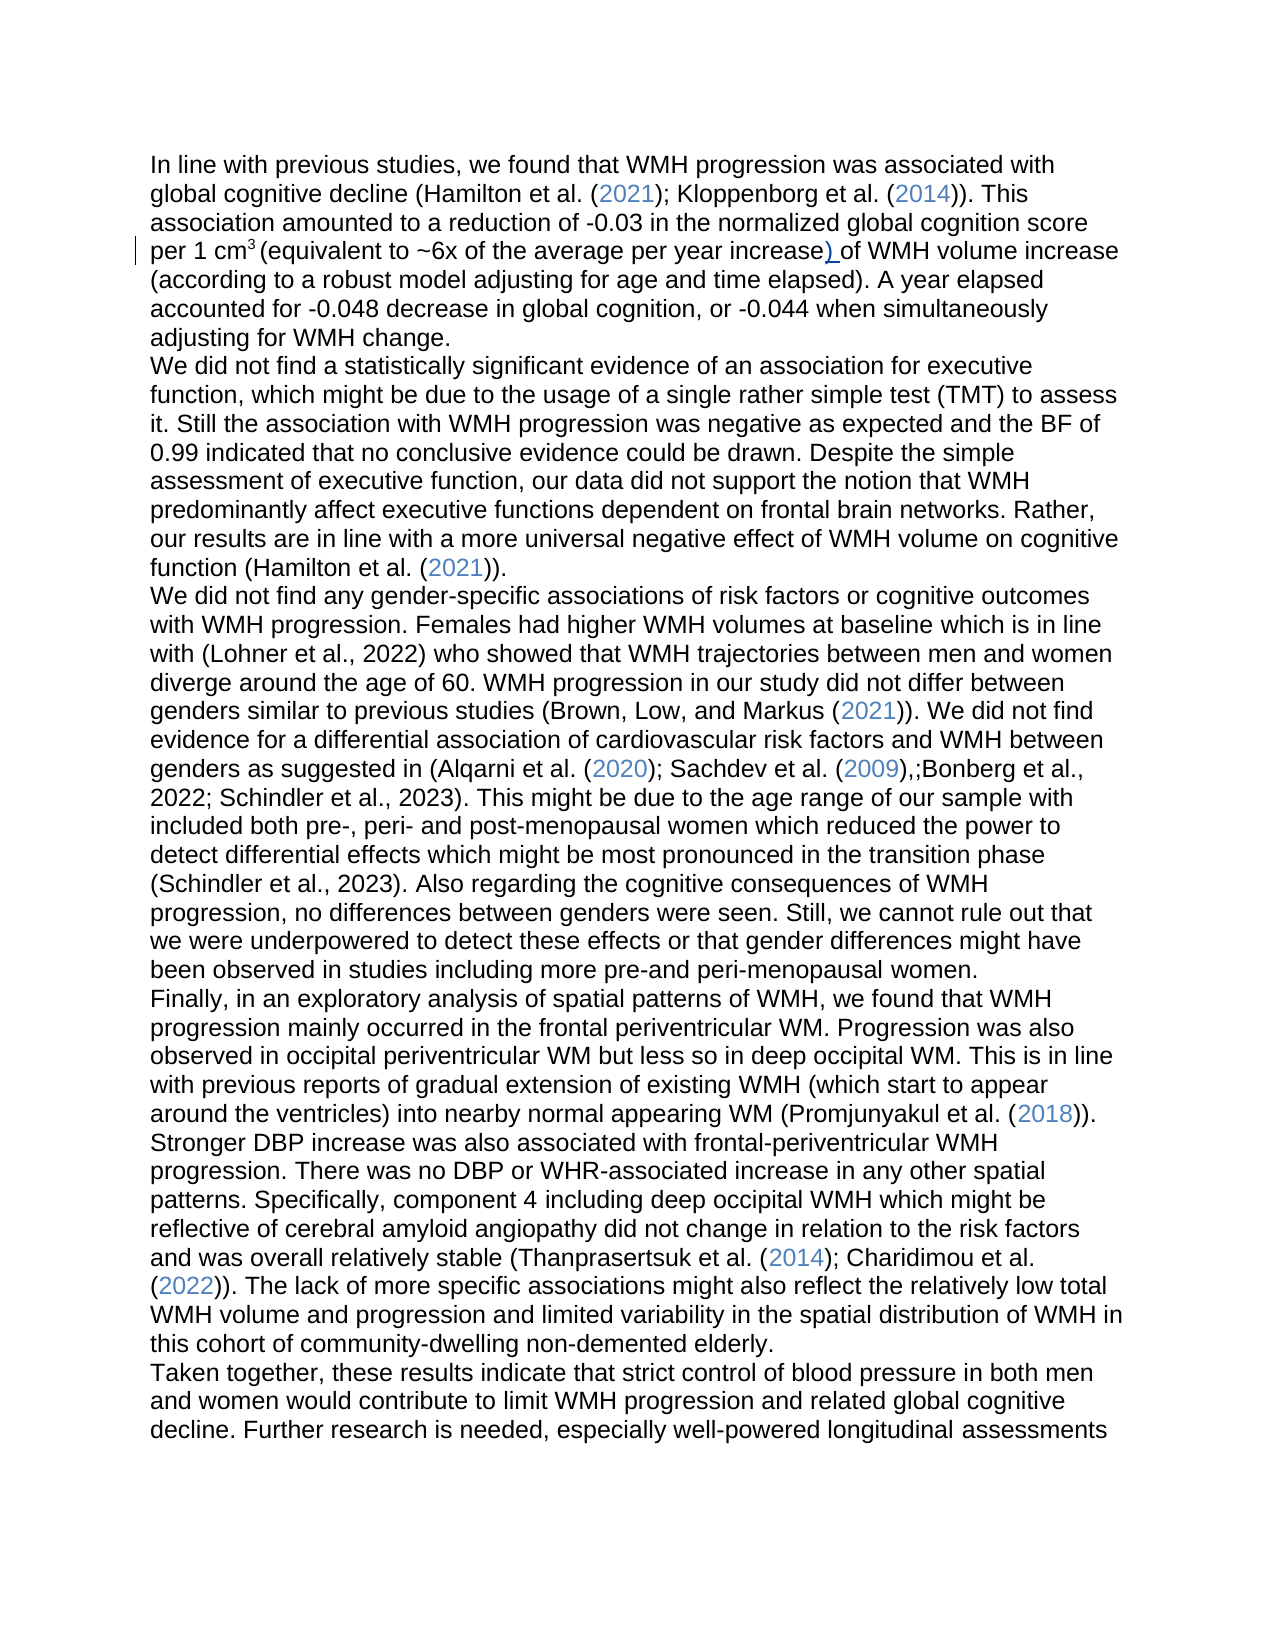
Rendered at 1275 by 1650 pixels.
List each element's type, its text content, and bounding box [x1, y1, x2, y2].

text The mean annual WMH progression in this study was 0.17 cm3/y (estimated by using the average raw WMH volume difference divided by the average time between scans). This was comparable to the estimation in our power analysis (0.32 cm3/y) but lower than the figure reported by Brown, Low, and Markus (2021) (0.7 cm3/y) who also included stroke and dementia patients. Against our hypotheses, we did not find an interaction effect of baseline DBP with time since baseline on WMH. Previous studies investigating CVR in relation to WMH progression often used annual change in WMH volume as outcome in linear models, while we took the more flexible approach of using a mixed model. Both approaches should yield equivalent results (Chapter 17, Walker (2018)). In additional analyses, we found stronger effects of both baseline and change in DBP when using annual change in WMH volume as outcome in a linear model like in Debette et al. (2011) (both p<10⁻5, see supplementary Material). However, these models did not satisfy the assumptions of the linear model (non-normal distribution of residuals), possibly due to the zero-inflated and left-bounded distribution of WMH change (see supplementary Figures 1-2). In a model using change based on asinh-transformed WMH volumes at baseline and followup as outcome, the association of baseline DBP with WMH change was also present while the residuals indicated a bad model fit (see supplementary Figures 3). Taken together, our findings imply a considerable effect of the transformation of WMH volume and the selected statistical approach on regression estimates, underlining the importance of assumption verification and transparent reporting. In our confirmatory analysis, we found higher DBP increase related to increase in WMH volume, independent of baseline DBP. This was seen in both the preregistered mixed model analysis and in the change score models. Additionally, in an exploratory analyses, we found that both higher SBP at baseline and increase in SBP were associated with WMH progression in line with the literature. DBP reflects the balance between peripheral vascular resistance and large artery stiffness while SBP increases with both vascular resistance and large artery stiffness (Pinto (2007)). In the course of aging, SBP and DBP increase in parallel, driven by both vascular resistance and large arterial stiffness until around 55 years. After that, large artery stiffness dominates and leads to further increases of SBP while DBP levels off or slightly decreases (Kaess et al. (2012); Franklin et al. (1997)). Previous studies have stressed the stronger association of concurrent SBP with WMH volume in the elderly, and a stronger effect of mid-life DBP on WMH in late-life (Wartolowska and Webb (2021)). While this was a cross-sectional study, our results supported the stronger effect of baseline SBP compared to baseline DBP but similar effects of BP change (Wilkinson and Webb (2022)). Previous studies have focused on SBP reduction due to its strong age-related increase and greater importance for cardiovascular events in the elderly (Wang et al. (2005)). In the SPRINT-MIND trial, the intensive control of SBP group (mean after intervention of 120 mm Hg) vs the standard SBP control group (mean of 135 mm Hg) showed significantly less WMH progression (0.92 cm3 vs 1.45 cm3) (Nasrallah et al. (2019)). DBP also reduced in the main SPRINT trial but no data was reported in relation to WMH progression (SPRINT Research Group et al. (2015)). Intensive BP control did not induce hypoperfusion in Croall et al. (2018) but excessively low DBP might be associated with an increased risk for stroke and cardiovascular disease (Somes et al. (1999)). We did not find evidence for an association of abdominal obesity, measured using WHR, with WMH progression. Despite obesity being a risk factor for dementia, its association with imaging markers of cSVD is relatively small compared to hypertension (Arnoldussen et al. (2019); Dearborn et al. (2015); Livingston et al. (2020); Debette et al. (2011)), making effect sizes possibly too small for being detected in the current analysis as also indicated by the power analysis In line with previous studies, we found that WMH progression was associated with global cognitive decline (Hamilton et al. (2021); Kloppenborg et al. (2014)). This association amounted to a reduction of -0.03 in the normalized global cognition score per 1 cm3 (equivalent to ~6x of the average per year increase) of WMH volume increase (according to a robust model adjusting for age and time elapsed). A year elapsed accounted for -0.048 decrease in global cognition, or -0.044 when simultaneously adjusting for WMH change. We did not find a statistically significant evidence of an association for executive function, which might be due to the usage of a single rather simple test (TMT) to assess it. Still the association with WMH progression was negative as expected and the BF of 0.99 indicated that no conclusive evidence could be drawn. Despite the simple assessment of executive function, our data did not support the notion that WMH predominantly affect executive functions dependent on frontal brain networks. Rather, our results are in line with a more universal negative effect of WMH volume on cognitive function (Hamilton et al. (2021)). We did not find any gender-specific associations of risk factors or cognitive outcomes with WMH progression. Females had higher WMH volumes at baseline which is in line with (Lohner et al., 2022) who showed that WMH trajectories between men and women diverge around the age of 60. WMH progression in our study did not differ between genders similar to previous studies (Brown, Low, and Markus (2021)). We did not find evidence for a differential association of cardiovascular risk factors and WMH between genders as suggested in (Alqarni et al. (2020); Sachdev et al. (2009),;Bonberg et al., 2022; Schindler et al., 2023). This might be due to the age range of our sample with included both pre-, peri- and post-menopausal women which reduced the power to detect differential effects which might be most pronounced in the transition phase (Schindler et al., 2023). Also regarding the cognitive consequences of WMH progression, no differences between genders were seen. Still, we cannot rule out that we were underpowered to detect these effects or that gender differences might have been observed in studies including more pre-and peri-menopausal women. Finally, in an exploratory analysis of spatial patterns of WMH, we found that WMH progression mainly occurred in the frontal periventricular WM. Progression was also observed in occipital periventricular WM but less so in deep occipital WM. This is in line with previous reports of gradual extension of existing WMH (which start to appear around the ventricles) into nearby normal appearing WM (Promjunyakul et al. (2018)). Stronger DBP increase was also associated with frontal-periventricular WMH progression. There was no DBP or WHR-associated increase in any other spatial patterns. Specifically, component 4 including deep occipital WMH which might be reflective of cerebral amyloid angiopathy did not change in relation to the risk factors and was overall relatively stable (Thanprasertsuk et al. (2014); Charidimou et al. (2022)). The lack of more specific associations might also reflect the relatively low total WMH volume and progression and limited variability in the spatial distribution of WMH in this cohort of community-dwelling non-demented elderly. Taken together, these results indicate that strict control of blood pressure in both men and women would contribute to limit WMH progression and related global cognitive decline. Further research is needed, especially well-powered longitudinal assessments of WMH progression across mid-age and menopause, in order to establish sex/gender-specific guidelines on optimal vascular risk management for brain health. [150, 150, 1125, 1444]
